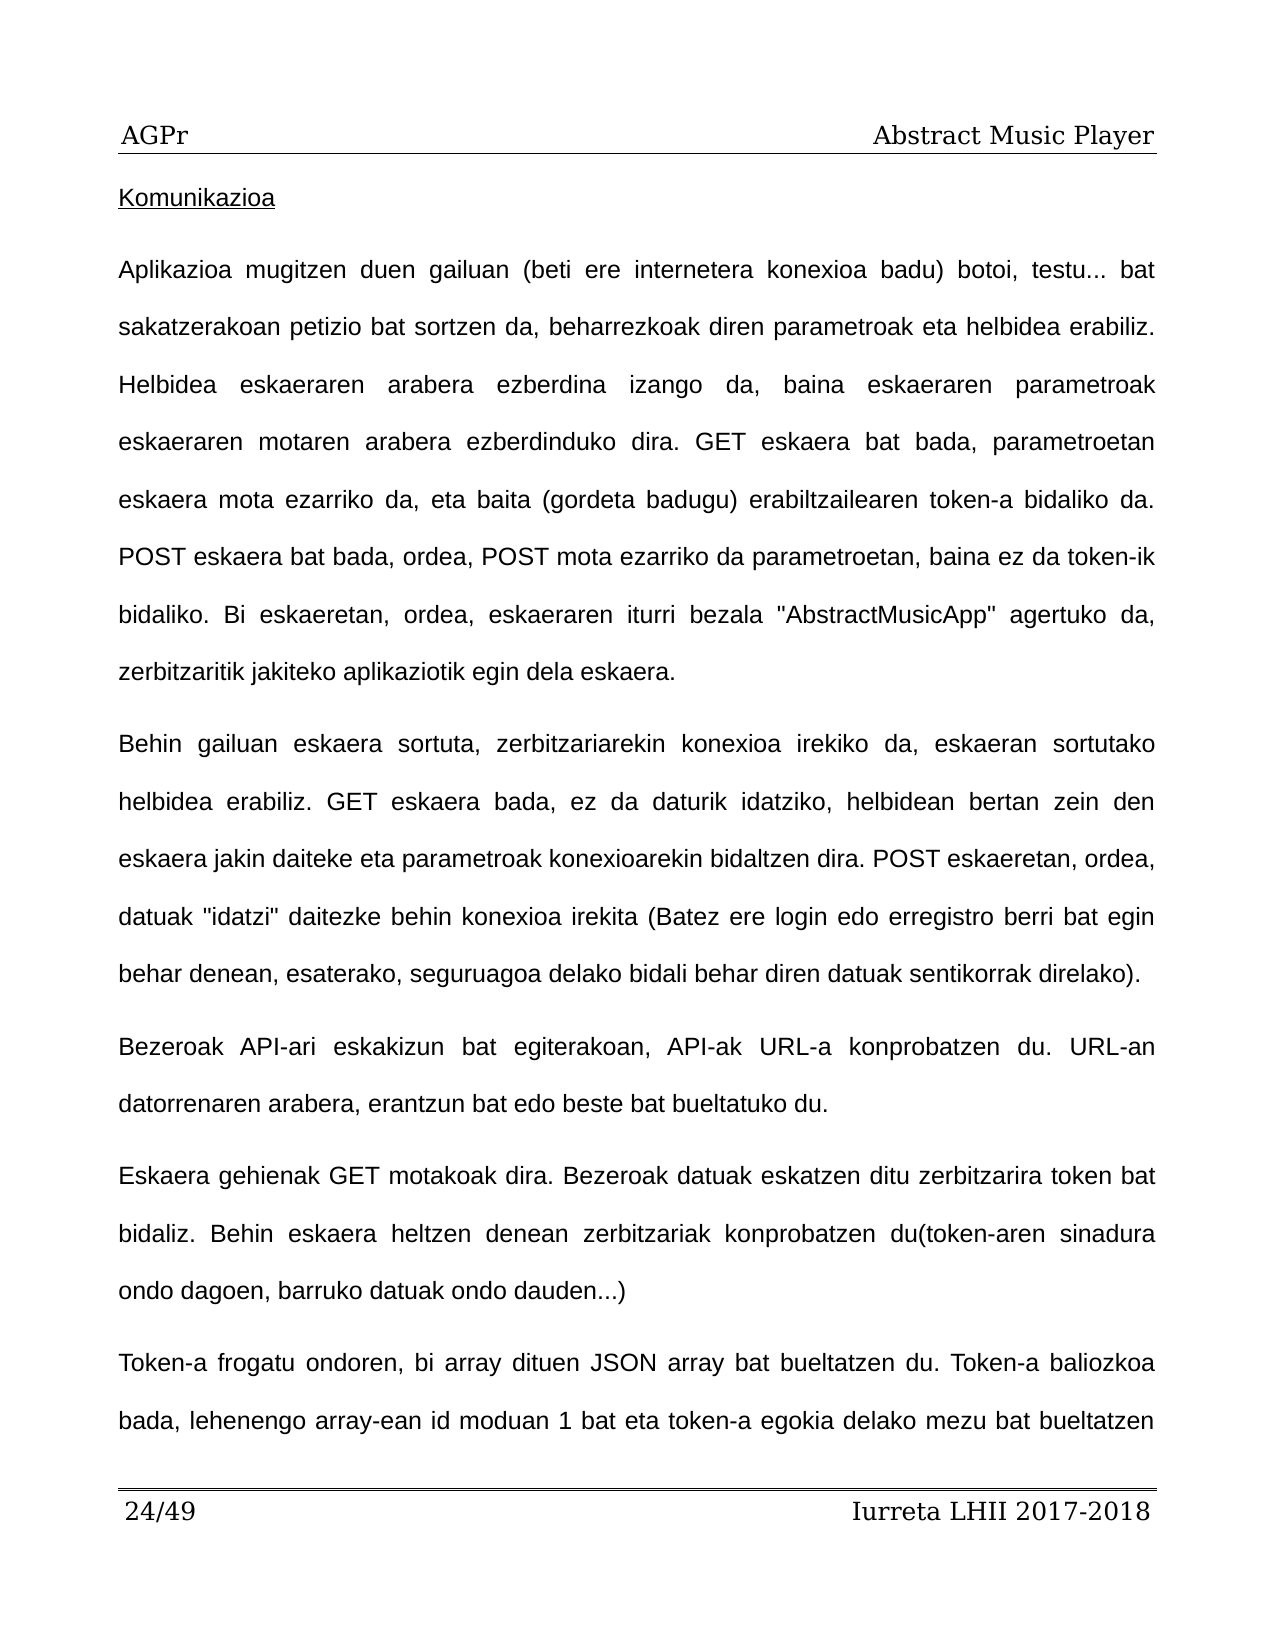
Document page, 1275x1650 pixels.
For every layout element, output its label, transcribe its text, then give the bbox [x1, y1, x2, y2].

text Behin gailuan eskaera sortuta, zerbitzariarekin konexioa irekiko da, eskaeran sortutako helbidea erabiliz. GET eskaera bada, ez da daturik idatziko, helbidean bertan zein den eskaera jakin daiteke eta parametroak konexioarekin bidaltzen dira. POST eskaeretan, ordea, datuak "idatzi" daitezke behin konexioa irekita (Batez ere login edo erregistro berri bat egin behar denean, esaterako, seguruagoa delako bidali behar diren datuak sentikorrak direlako). [118, 729, 1157, 988]
text Aplikazioa mugitzen duen gailuan (beti ere internetera konexioa badu) botoi, testu... bat sakatzerakoan petizio bat sortzen da, beharrezkoak diren parametroak eta helbidea erabiliz. Helbidea eskaeraren arabera ezberdina izango da, baina eskaeraren parametroak eskaeraren motaren arabera ezberdinduko dira. GET eskaera bat bada, parametroetan eskaera mota ezarriko da, eta baita (gordeta badugu) erabiltzailearen token-a bidaliko da. POST eskaera bat bada, ordea, POST mota ezarriko da parametroetan, baina ez da token-ik bidaliko. Bi eskaeretan, ordea, eskaeraren iturri bezala "AbstractMusicApp" agertuko da, zerbitzaritik jakiteko aplikaziotik egin dela eskaera. [118, 255, 1157, 686]
text Eskaera gehienak GET motakoak dira. Bezeroak datuak eskatzen ditu zerbitzarira token bat bidaliz. Behin eskaera heltzen denean zerbitzariak konprobatzen du(token-aren sinadura ondo dagoen, barruko datuak ondo dauden...) [118, 1161, 1157, 1305]
text Komunikazioa [118, 183, 1157, 211]
text Token-a frogatu ondoren, bi array dituen JSON array bat bueltatzen du. Token-a baliozkoa bada, lehenengo array-ean id moduan 1 bat eta token-a egokia delako mezu bat bueltatzen [118, 1348, 1157, 1434]
text Bezeroak API-ari eskakizun bat egiterakoan, API-ak URL-a konprobatzen du. URL-an datorrenaren arabera, erantzun bat edo beste bat bueltatuko du. [118, 1031, 1157, 1118]
